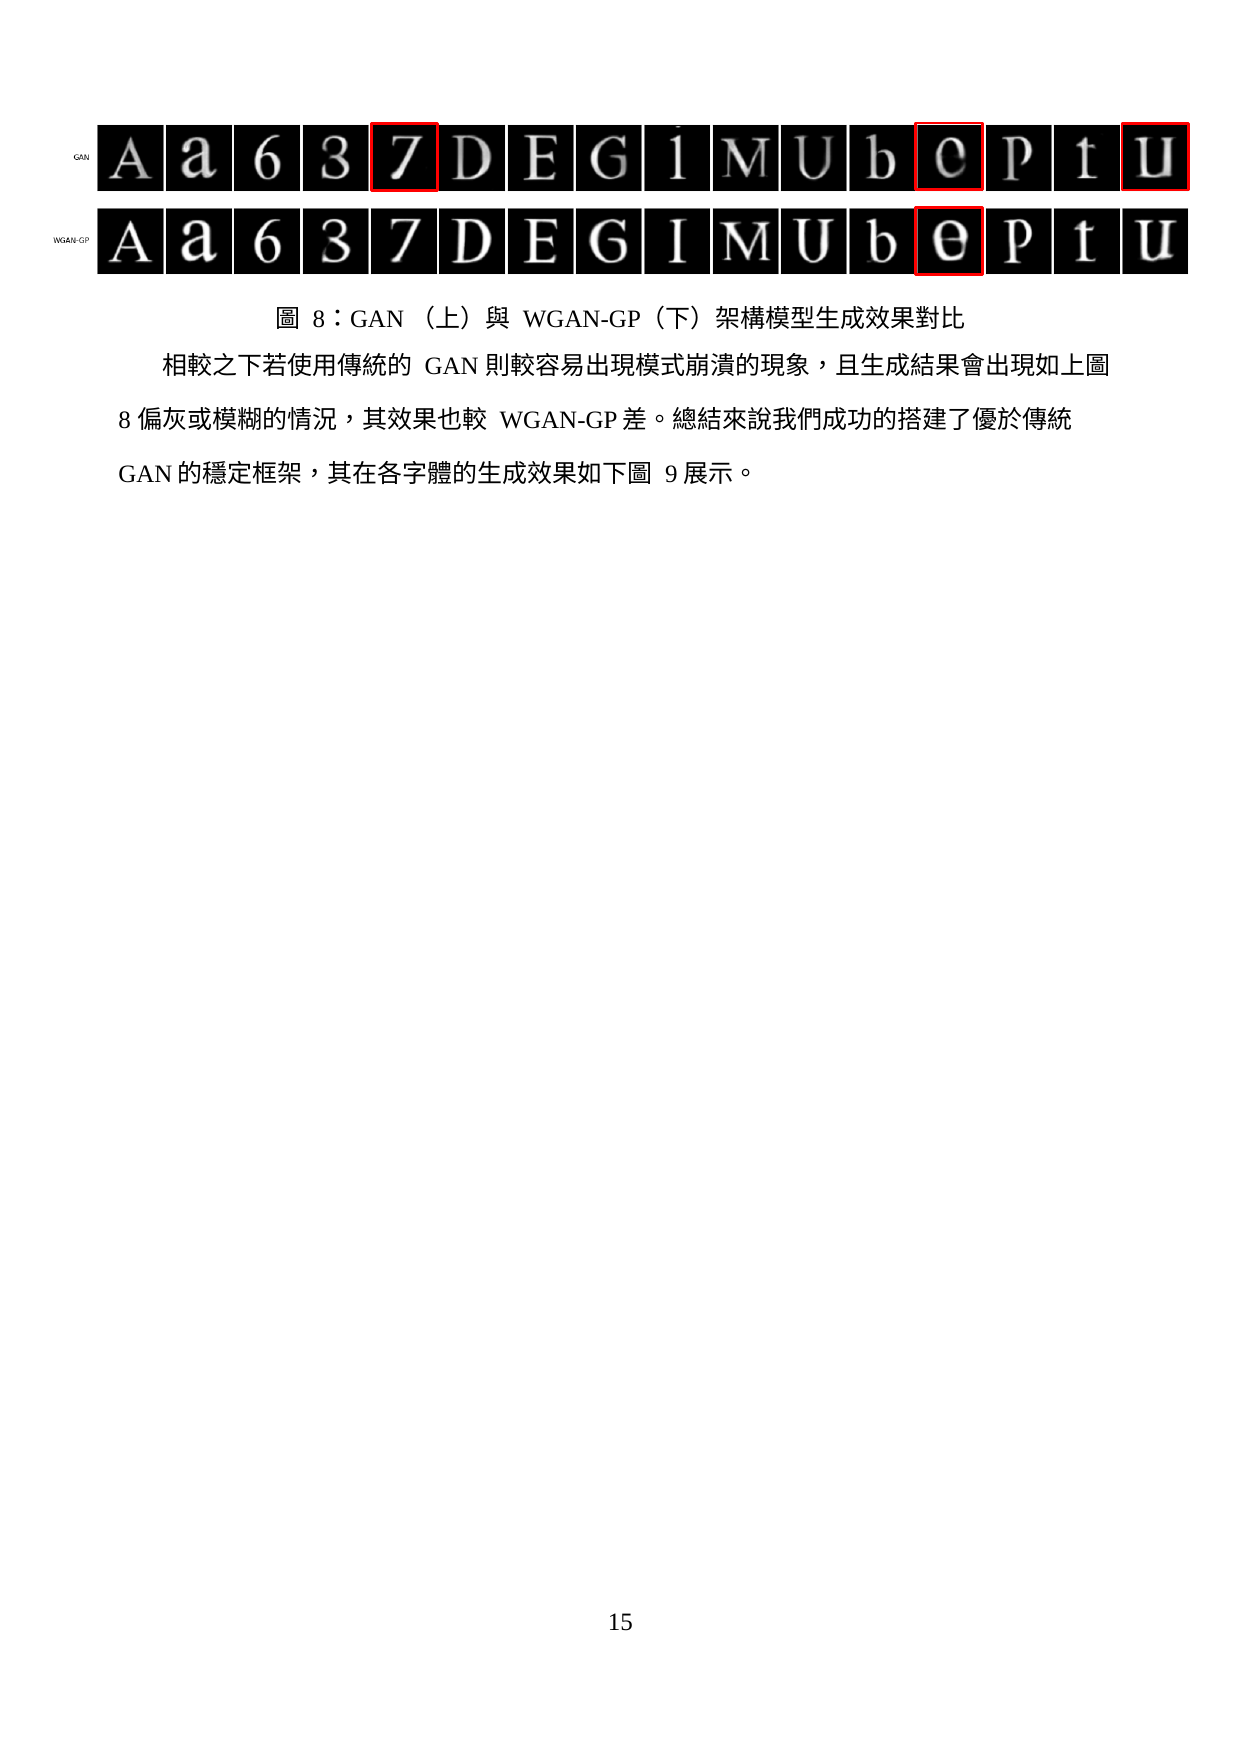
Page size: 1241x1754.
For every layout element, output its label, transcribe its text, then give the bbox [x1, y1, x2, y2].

text 圖 8：GAN （上）與 WGAN-GP（下）架構模型生成效果對比 [118, 279, 1122, 334]
text 相較之下若使用傳統的 GAN 則較容易出現模式崩潰的現象，且生成結果會出現如上圖 8 偏灰或模糊的情況，其效果也較 WGAN-GP 差。總結來說我們成功的搭建了優於傳統GAN的穩定框架，其在各字體的生成效果如下圖 9 展示。 [118, 334, 1122, 490]
picture [47, 119, 1193, 279]
